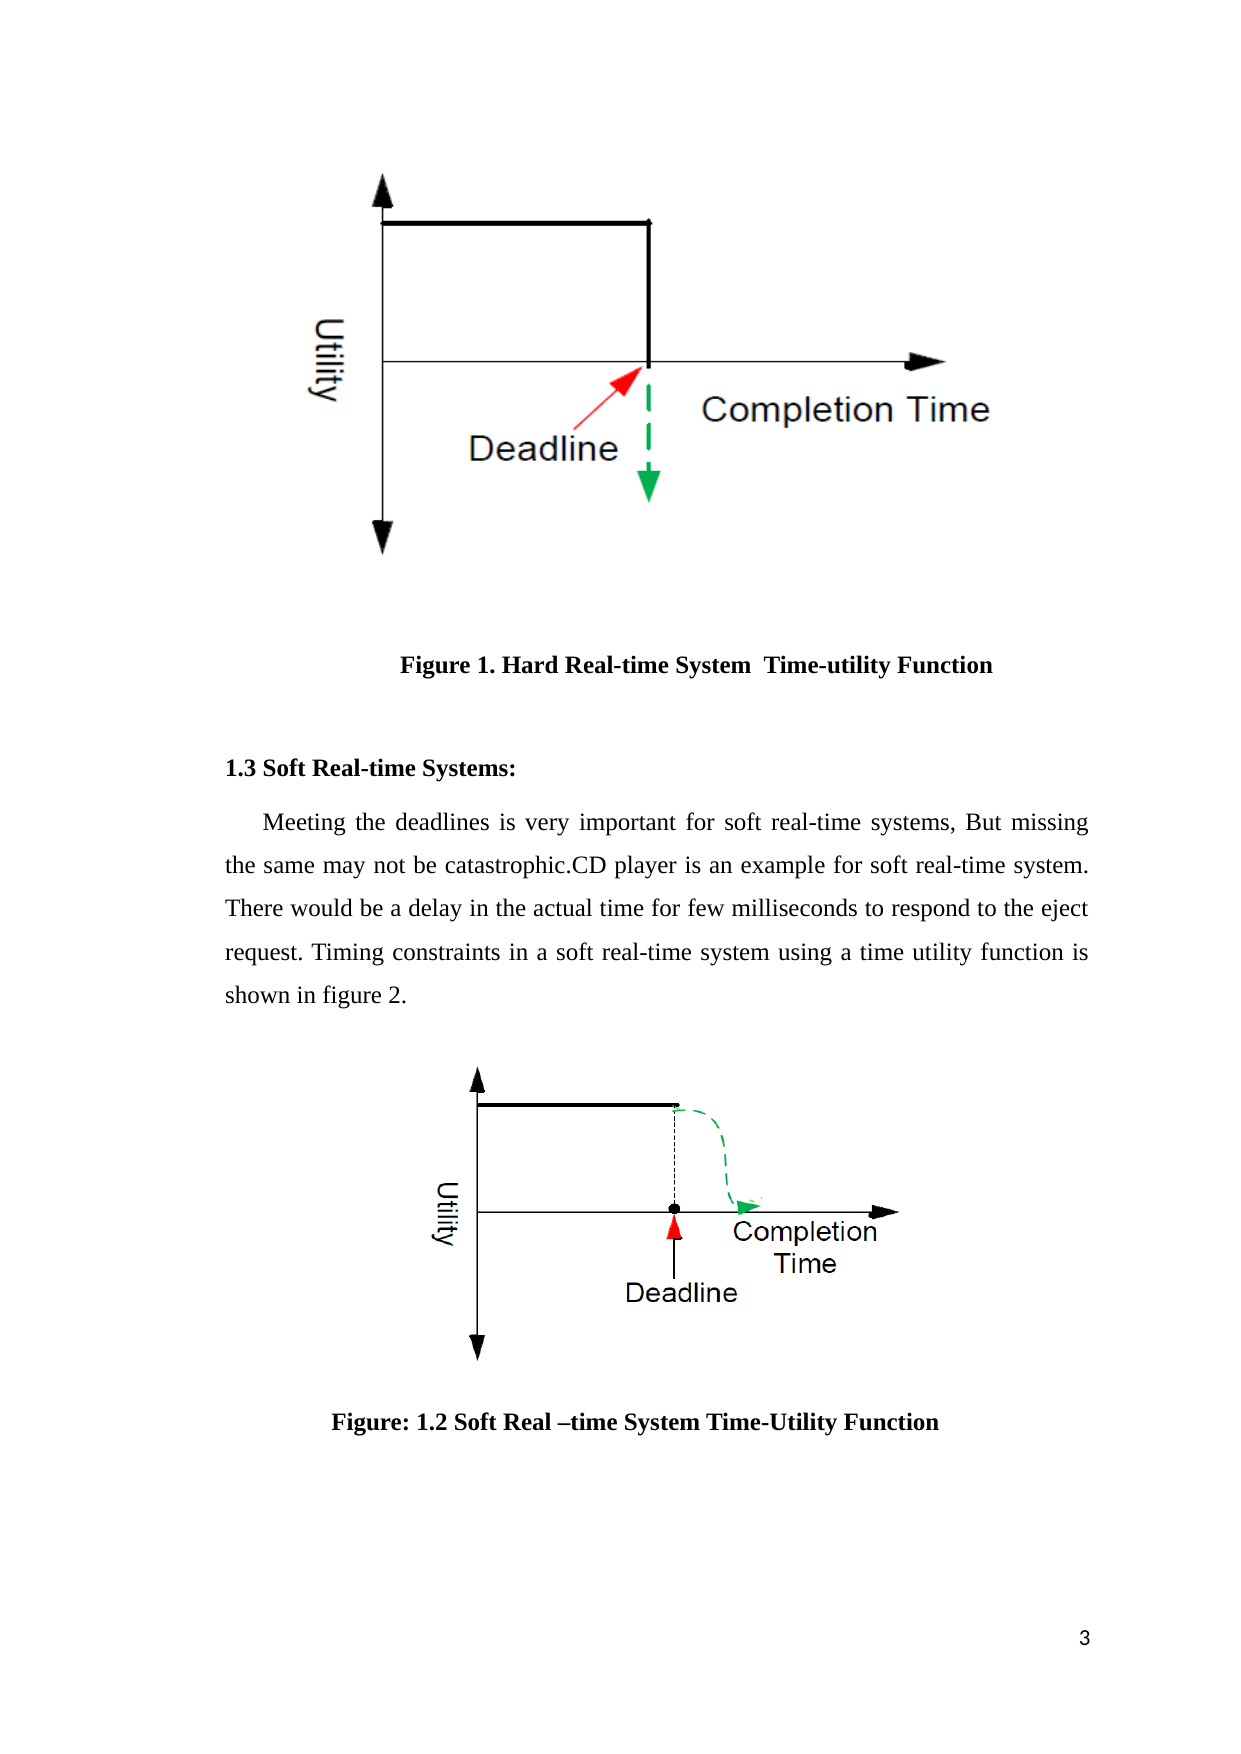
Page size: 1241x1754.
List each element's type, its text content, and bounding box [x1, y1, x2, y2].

picture [228, 150, 1053, 625]
subtitle Figure: 1.2 Soft Real –time System Time-Utility Function [225, 1407, 1090, 1436]
subtitle Figure 1. Hard Real-time System Time-utility Function [225, 650, 1090, 679]
picture [358, 1043, 957, 1383]
text Meeting the deadlines is very important for soft real-time systems, But missing the same may not be catastrophic.CD player is an example for soft real-time system. There would be a delay in the actual time for few milliseconds to respond to the eject request. Timing constraints in a soft real-time system using a time utility function is shown in figure 2. [225, 807, 1090, 1008]
list Soft Real-time Systems: [225, 753, 1090, 782]
